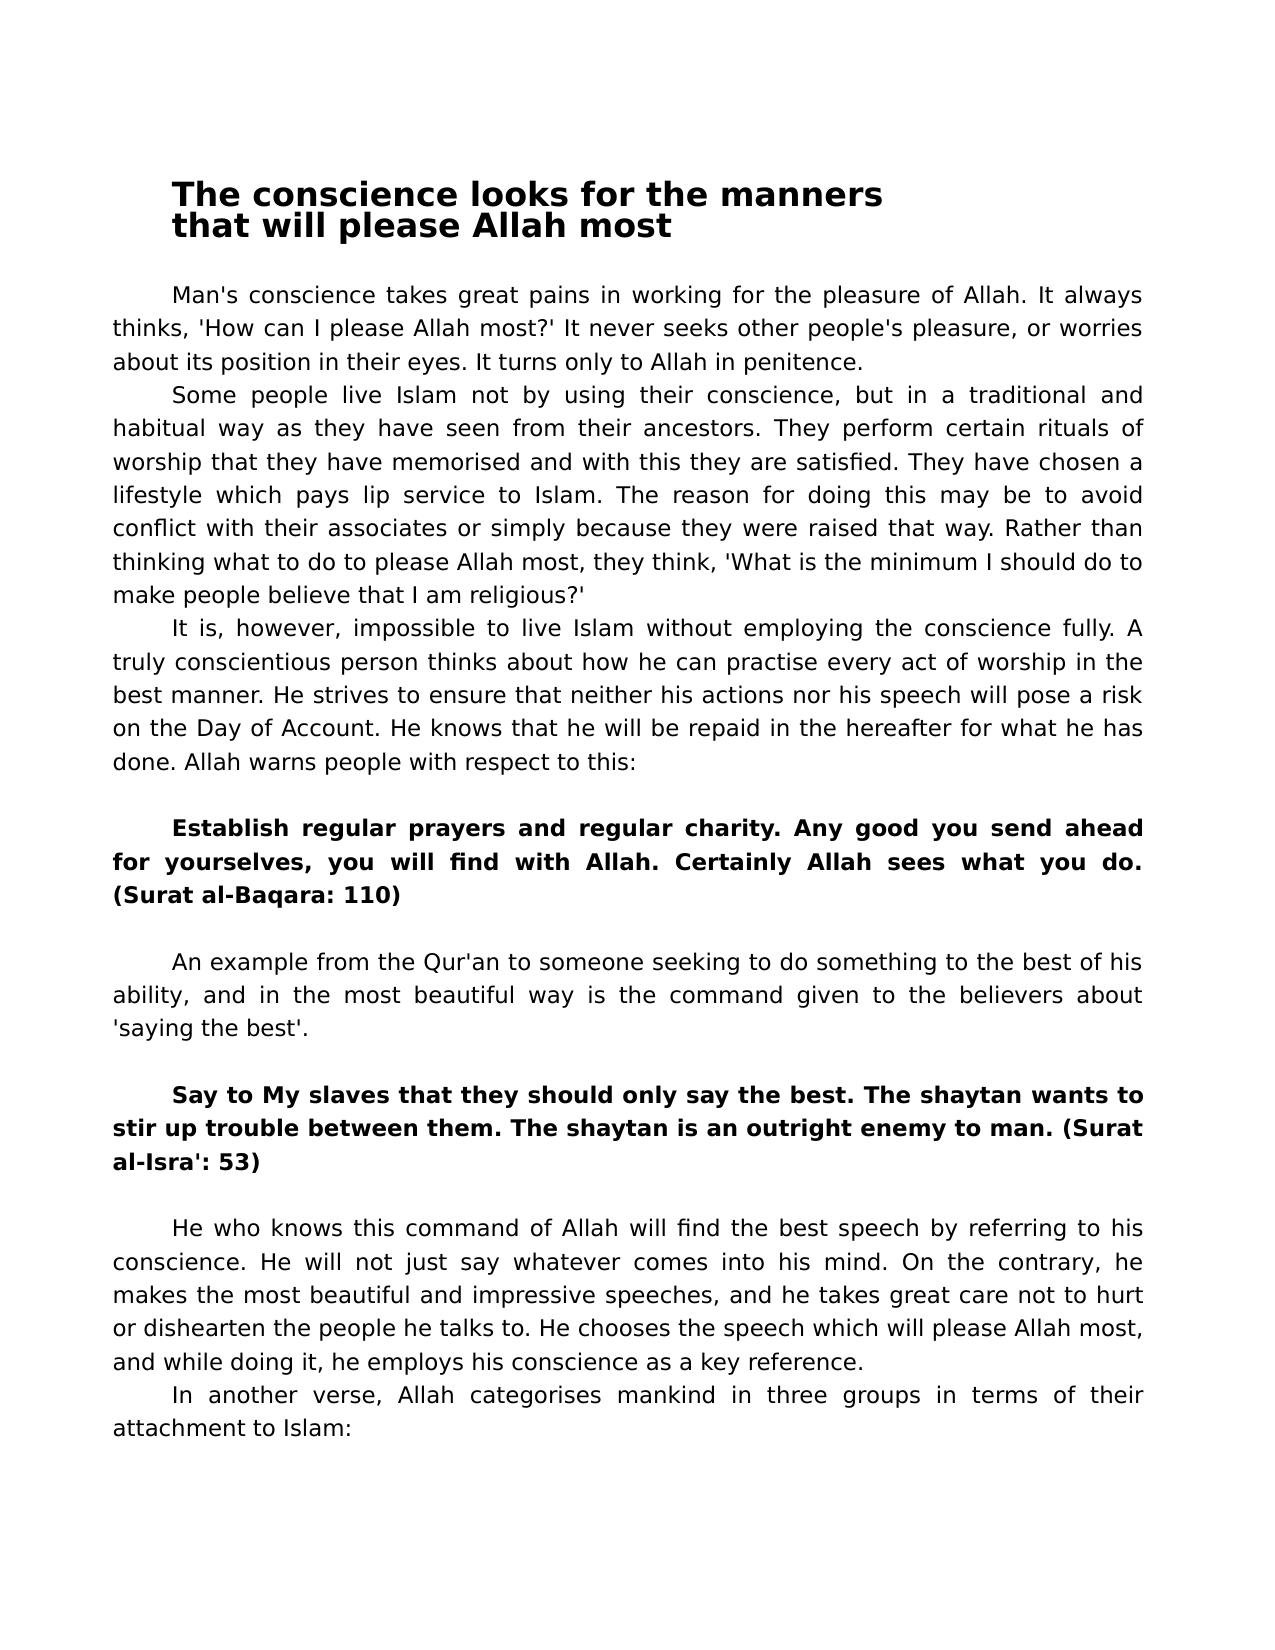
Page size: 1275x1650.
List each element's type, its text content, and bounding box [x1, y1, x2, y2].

text Establish regular prayers and regular charity. Any good you send ahead for yourselves, you will find with Allah. Certainly Allah sees what you do. (Surat al-Baqara: 110) [112, 810, 1145, 910]
text Say to My slaves that they should only say the best. The shaytan wants to stir up trouble between them. The shaytan is an outright enemy to man. (Surat al-Isra': 53) [112, 1077, 1145, 1177]
text He who knows this command of Allah will find the best speech by referring to his conscience. He will not just say whatever comes into his mind. On the contrary, he makes the most beautiful and impressive speeches, and he takes great care not to hurt or dishearten the people he talks to. He chooses the speech which will please Allah most, and while doing it, he employs his conscience as a key reference. [112, 1210, 1145, 1377]
text It is, however, impossible to live Islam without employing the conscience fully. A truly conscientious person thinks about how he can practise every act of worship in the best manner. He strives to ensure that neither his actions nor his speech will pose a risk on the Day of Account. He knows that he will be repaid in the hereafter for what he has done. Allah warns people with respect to this: [112, 610, 1145, 777]
text Some people live Islam not by using their conscience, but in a traditional and habitual way as they have seen from their ancestors. They perform certain rituals of worship that they have memorised and with this they are satisfied. They have chosen a lifestyle which pays lip service to Islam. The reason for doing this may be to avoid conflict with their associates or simply because they were raised that way. Rather than thinking what to do to please Allah most, they think, 'What is the minimum I should do to make people believe that I am religious?' [112, 377, 1145, 610]
text An example from the Qur'an to someone seeking to do something to the best of his ability, and in the most beautiful way is the command given to the believers about 'saying the best'. [112, 943, 1145, 1043]
text Man's conscience takes great pains in working for the pleasure of Allah. It always thinks, 'How can I please Allah most?' It never seeks other people's pleasure, or worries about its position in their eyes. It turns only to Allah in penitence. [112, 277, 1145, 377]
text The conscience looks for the manners [112, 181, 1145, 212]
text that will please Allah most [112, 212, 1145, 243]
text In another verse, Allah categorises mankind in three groups in terms of their attachment to Islam: [112, 1377, 1145, 1443]
